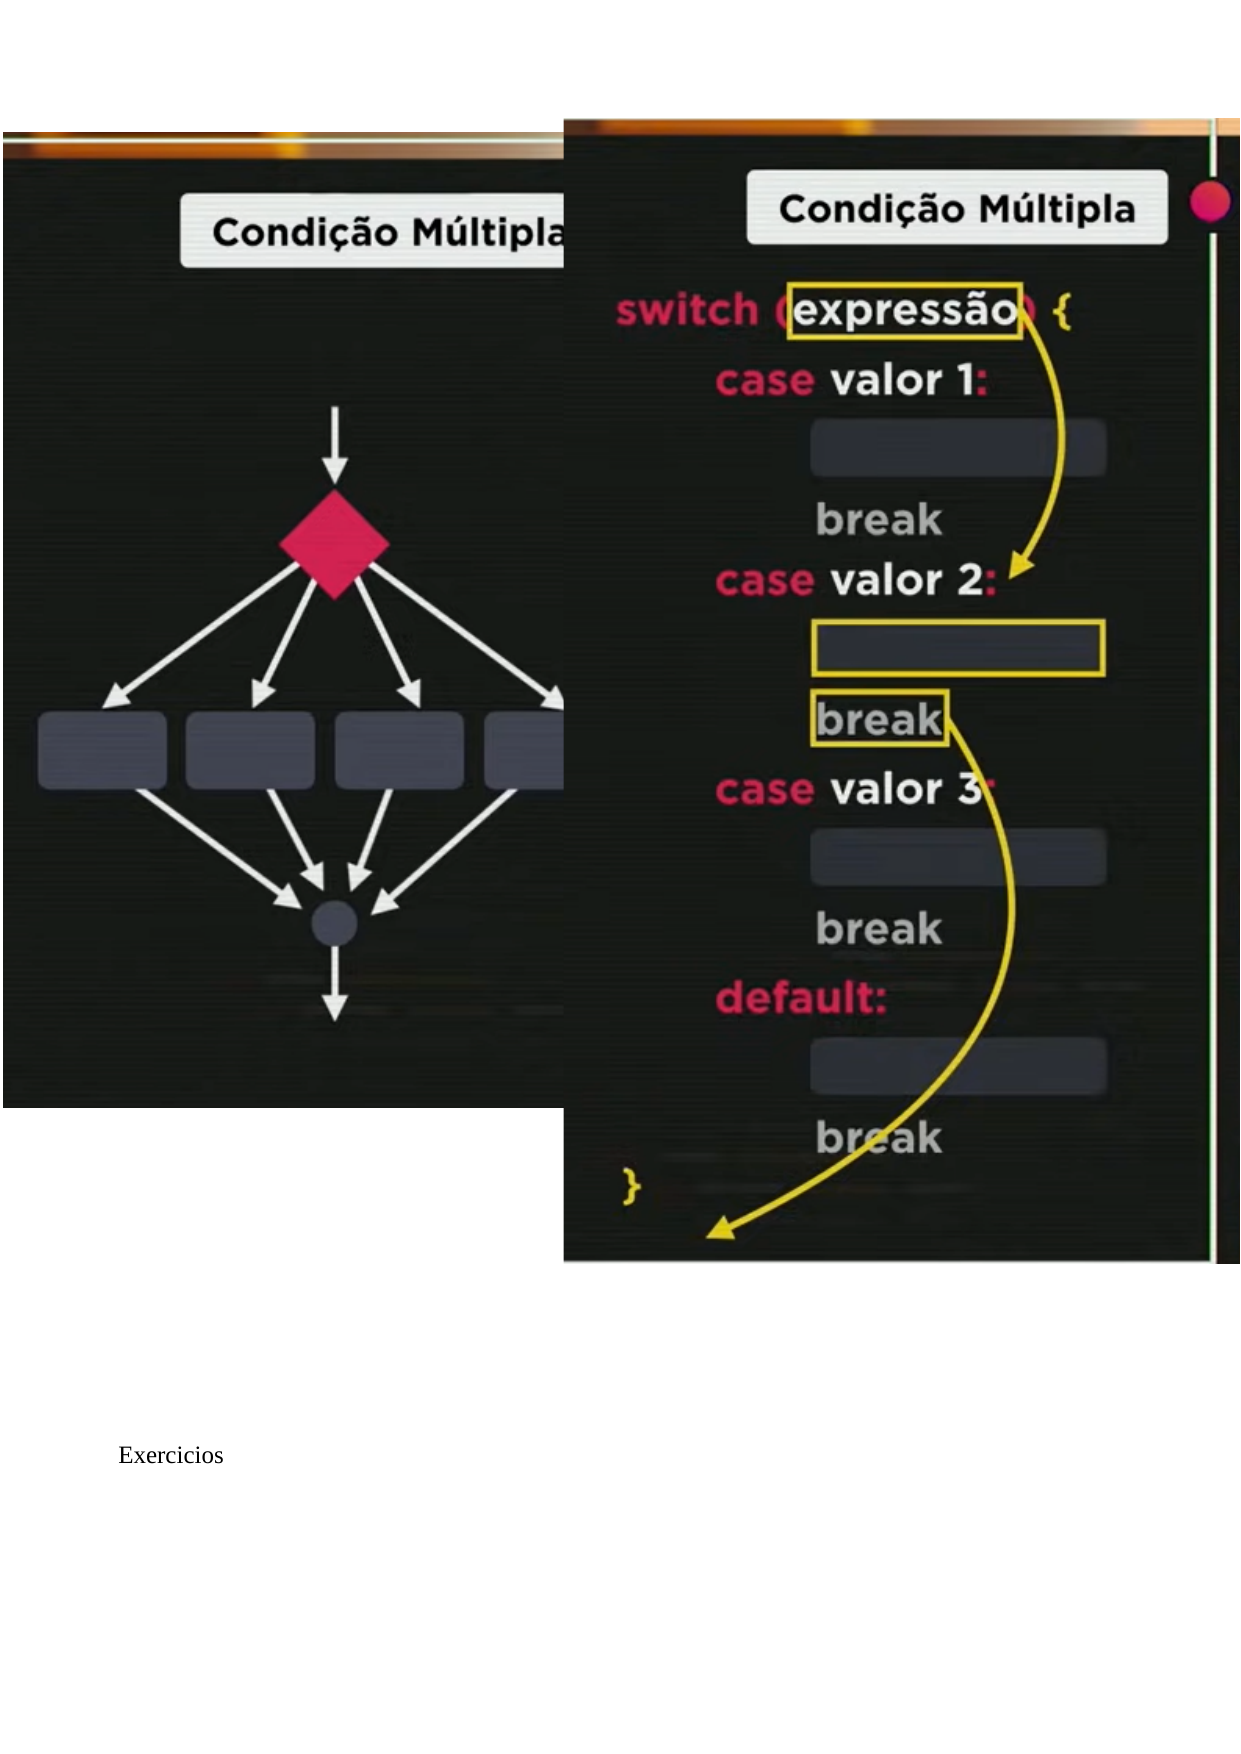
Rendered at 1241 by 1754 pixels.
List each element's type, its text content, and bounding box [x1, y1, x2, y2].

text Exercicios [118, 1441, 1122, 1469]
picture [3, 118, 1240, 1264]
